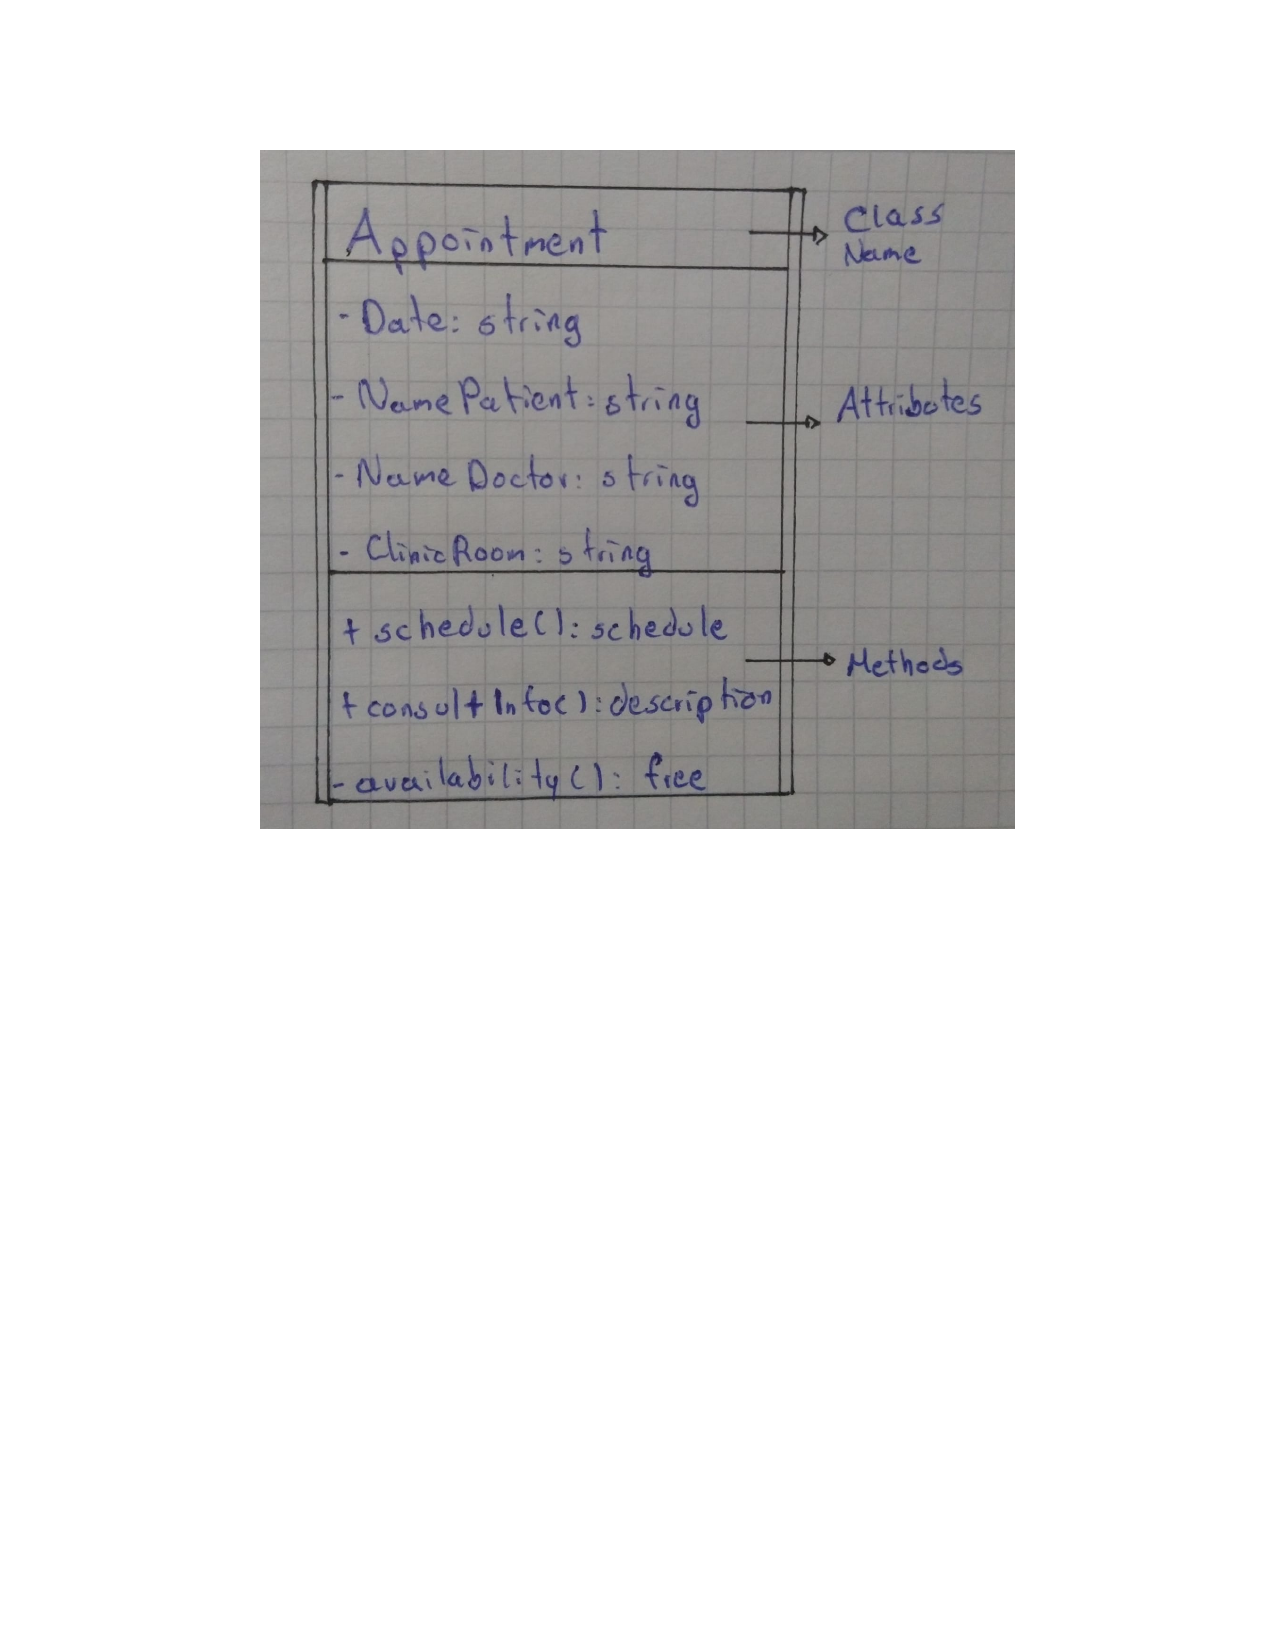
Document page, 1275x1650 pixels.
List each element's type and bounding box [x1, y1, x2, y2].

picture [260, 150, 1015, 829]
